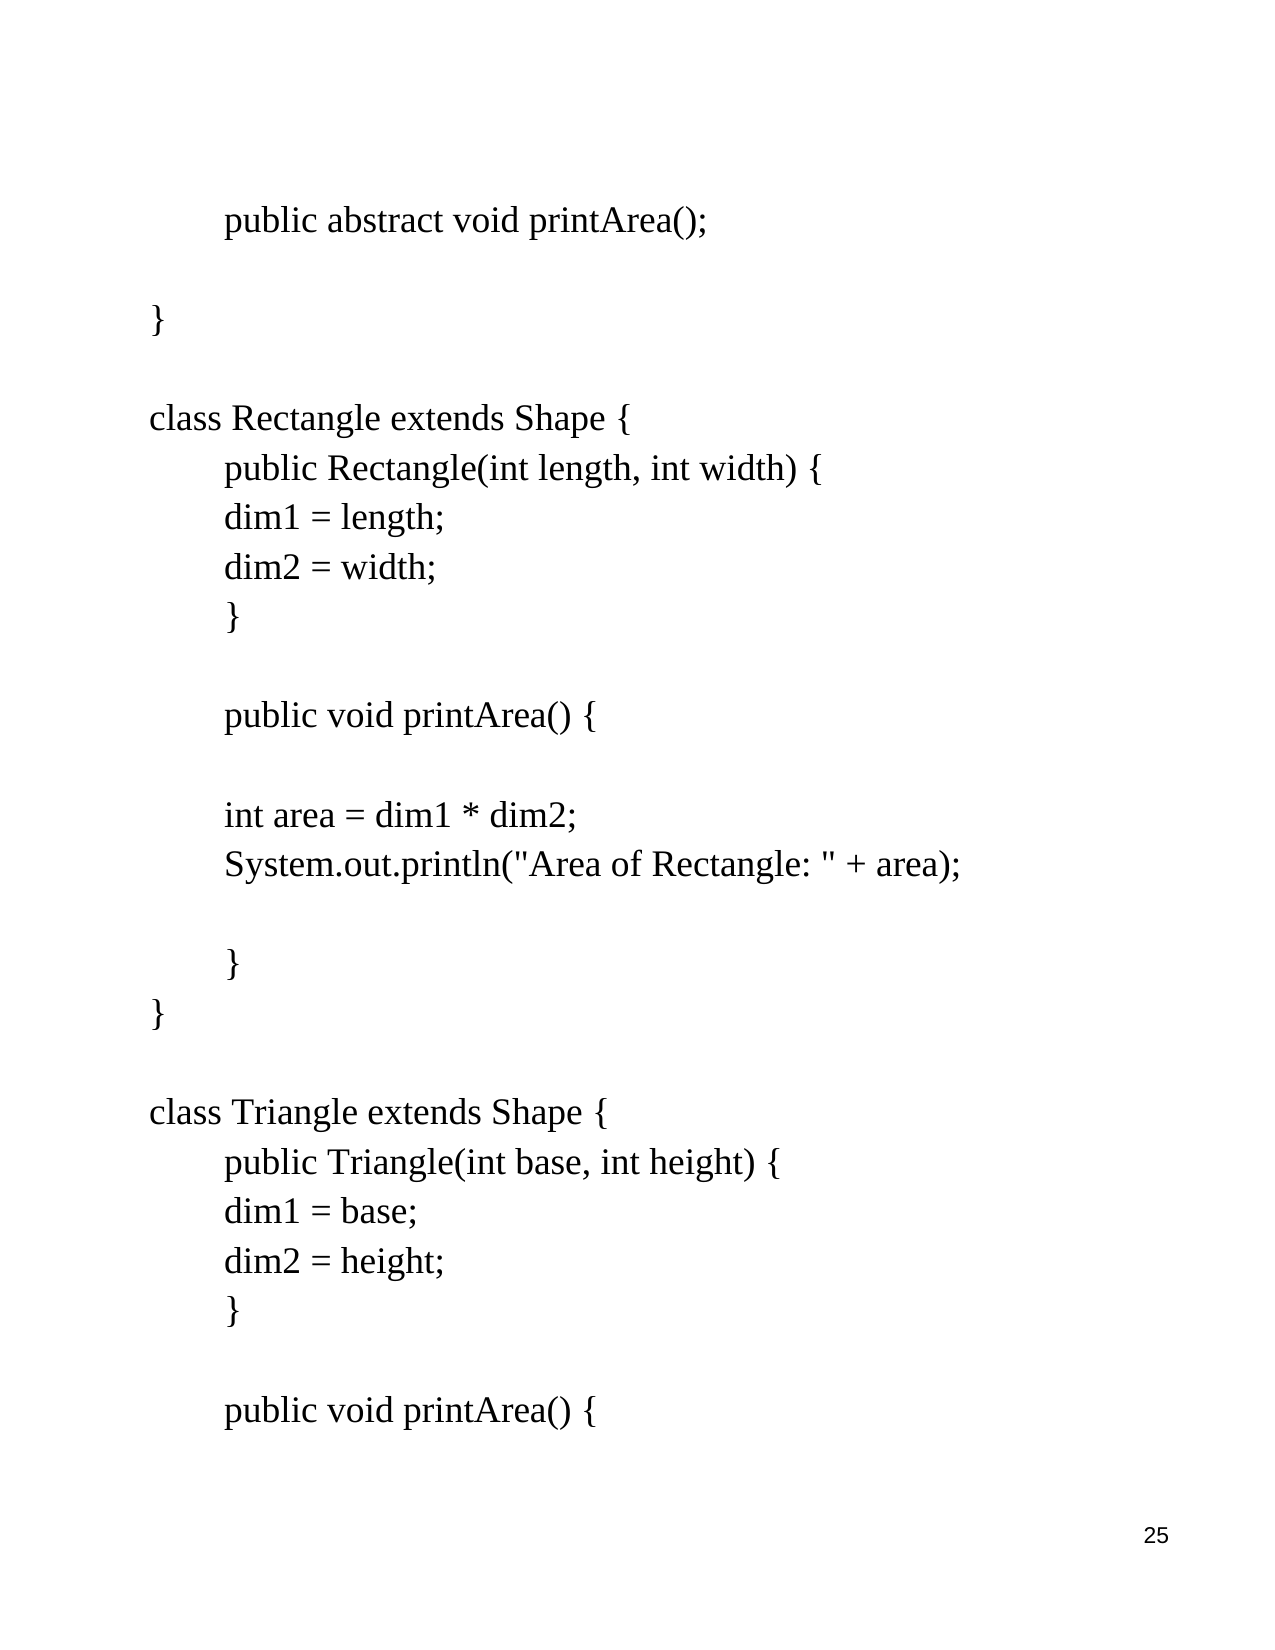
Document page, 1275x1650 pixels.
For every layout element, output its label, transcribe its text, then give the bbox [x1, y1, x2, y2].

text public void printArea() { [149, 693, 1169, 736]
text dim2 = width; [149, 544, 1169, 587]
text dim1 = length; [149, 494, 1169, 538]
text } [149, 941, 1169, 984]
text public void printArea() { [149, 1387, 1169, 1430]
text } [149, 1288, 1169, 1331]
text public abstract void printArea(); [149, 197, 1169, 240]
text int area = dim1 * dim2; [149, 792, 1169, 835]
text System.out.println("Area of Rectangle: " + area); [149, 842, 1169, 885]
text } [149, 296, 1169, 339]
text dim2 = height; [149, 1238, 1169, 1281]
text class Rectangle extends Shape { [149, 395, 1169, 438]
text dim1 = base; [149, 1189, 1169, 1232]
text } [149, 990, 1169, 1033]
text } [149, 594, 1169, 637]
text public Triangle(int base, int height) { [149, 1139, 1169, 1182]
text class Triangle extends Shape { [149, 1089, 1169, 1133]
text public Rectangle(int length, int width) { [149, 445, 1169, 488]
